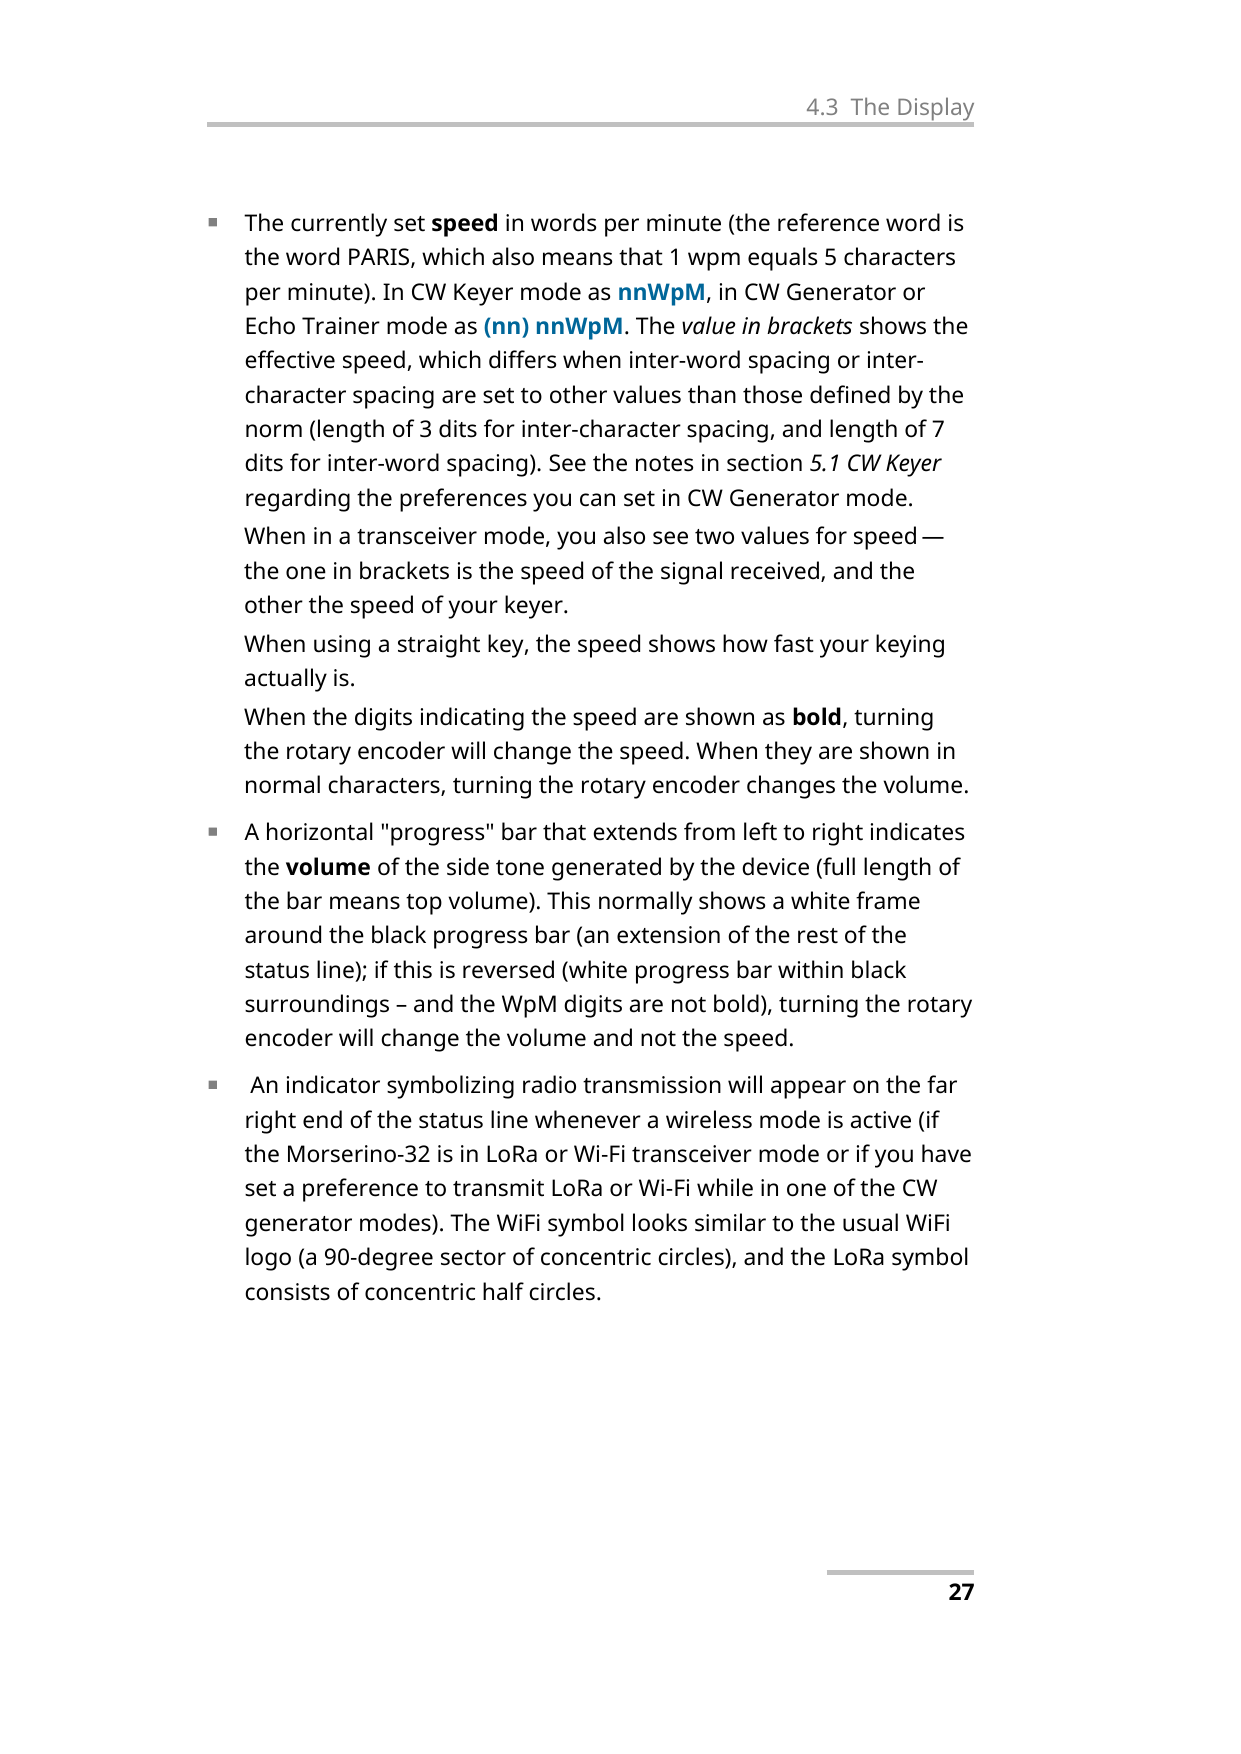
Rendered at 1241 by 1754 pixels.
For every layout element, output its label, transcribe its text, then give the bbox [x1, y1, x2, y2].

list When in a transceiver mode, you also see two values for speed — the one in brackets is the speed of the signal received, and the other the speed of your keyer. [244, 520, 974, 620]
list An indicator symbolizing radio transmission will appear on the far right end of the status line whenever a wireless mode is active (if the Morserino-32 is in LoRa or Wi-Fi transceiver mode or if you have set a preference to transmit LoRa or Wi-Fi while in one of the CW generator modes). The WiFi symbol looks similar to the usual WiFi logo (a 90-degree sector of concentric circles), and the LoRa symbol consists of concentric half circles. [207, 1069, 974, 1307]
list When the digits indicating the speed are shown as bold, turning the rotary encoder will change the speed. When they are shown in normal characters, turning the rotary encoder changes the volume. [244, 701, 974, 801]
list The currently set speed in words per minute (the reference word is the word PARIS, which also means that 1 wpm equals 5 characters per minute). In CW Keyer mode as nnWpM, in CW Generator or Echo Trainer mode as (nn) nnWpM. The value in brackets shows the effective speed, which differs when inter-word spacing or inter-character spacing are set to other values than those defined by the norm (length of 3 dits for inter-character spacing, and length of 7 dits for inter-word spacing). See the notes in section 5.1 CW Keyer regarding the preferences you can set in CW Generator mode. [207, 207, 974, 513]
list When using a straight key, the speed shows how fast your keying actually is. [244, 628, 974, 693]
list A horizontal "progress" bar that extends from left to right indicates the volume of the side tone generated by the device (full length of the bar means top volume). This normally shows a white frame around the black progress bar (an extension of the rest of the status line); if this is reversed (white progress bar within black surroundings – and the WpM digits are not bold), turning the rotary encoder will change the volume and not the speed. [207, 816, 974, 1054]
